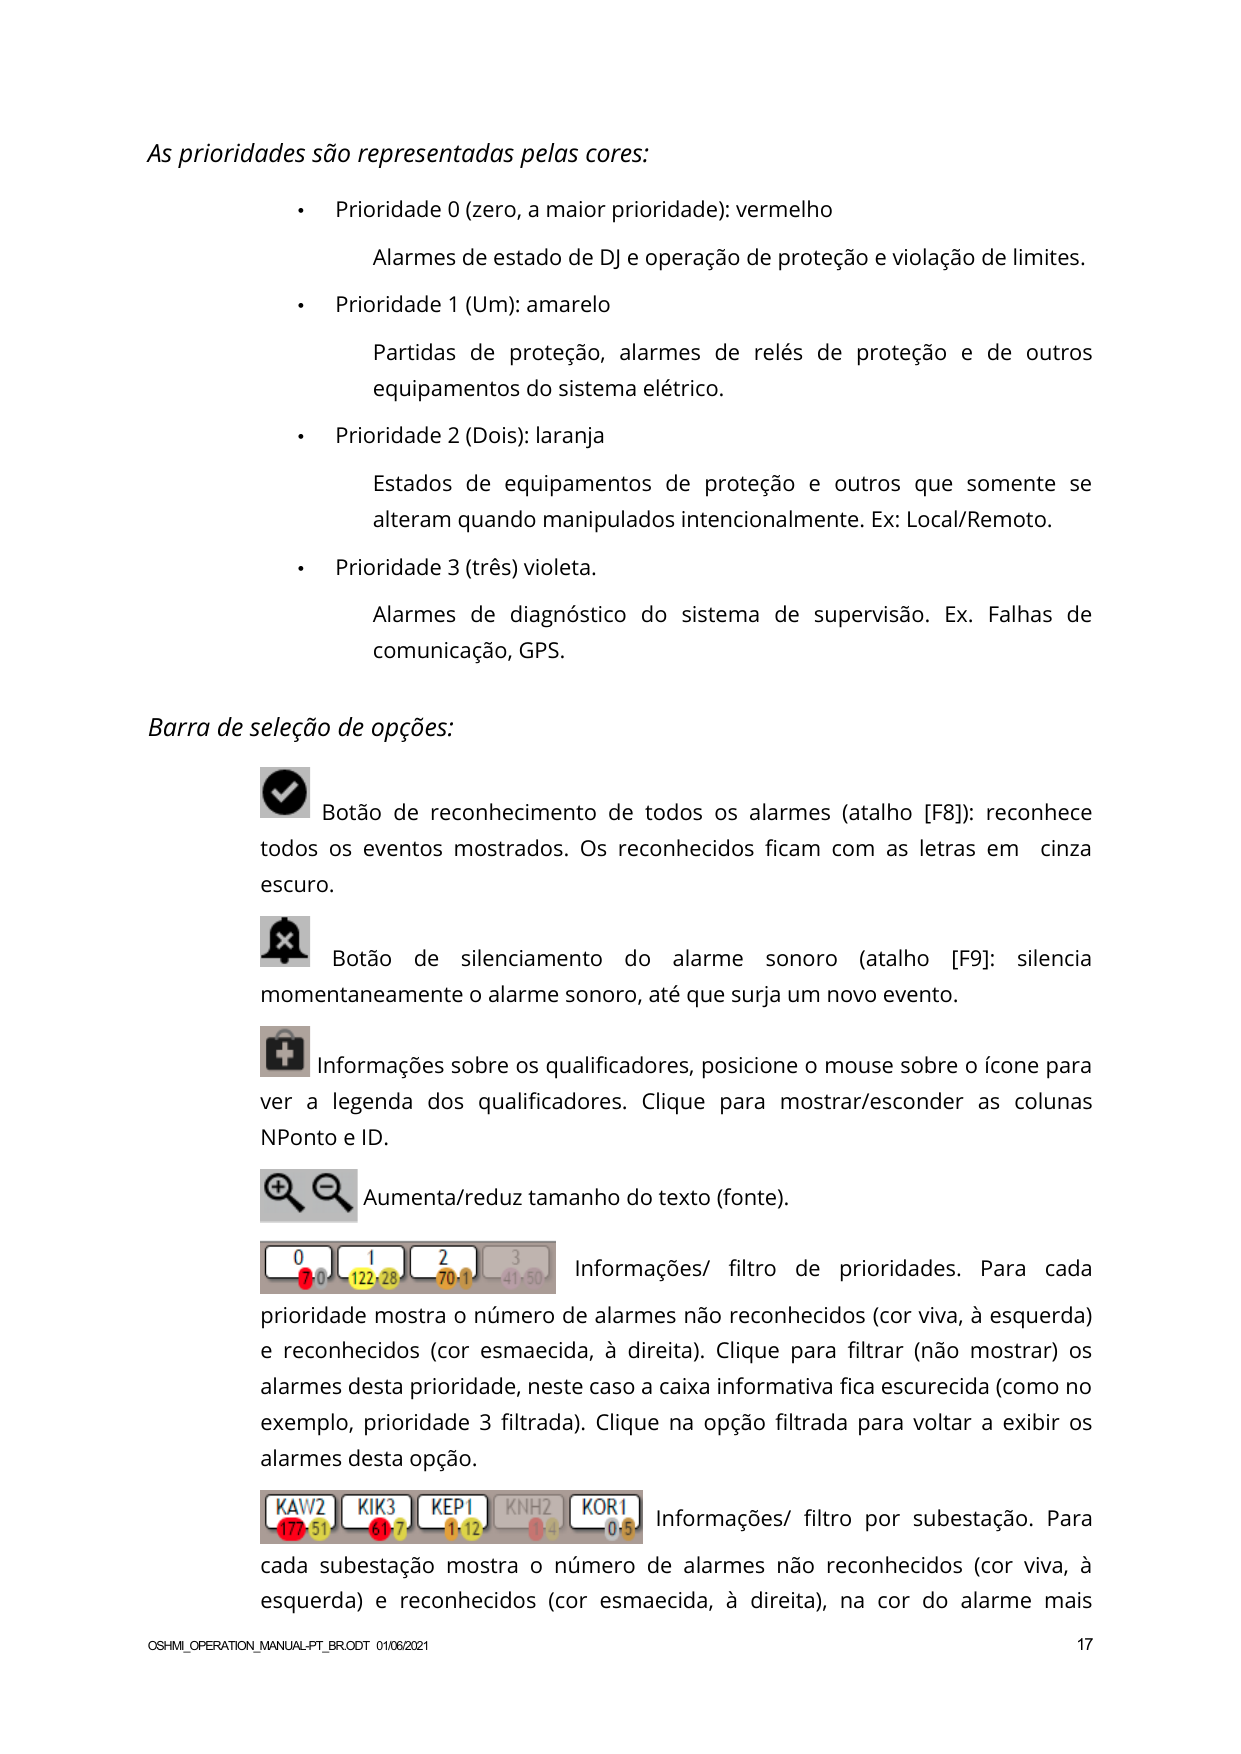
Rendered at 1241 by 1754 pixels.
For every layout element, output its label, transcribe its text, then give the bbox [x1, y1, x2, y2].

picture [260, 767, 311, 818]
subtitle Prioridade 3 (três) violeta. [298, 552, 1093, 581]
picture [260, 1169, 358, 1223]
subtitle Informações/ filtro de prioridades. Para cada prioridade mostra o número de alarmes não reconhecidos (cor viva, à esquerda) e reconhecidos (cor esmaecida, à direita). Clique para filtrar (não mostrar) os alarmes desta prioridade, neste caso a caixa informativa fica escurecida (como no exemplo, prioridade 3 filtrada). Clique na opção filtrada para voltar a exibir os alarmes desta opção. [260, 1240, 1093, 1472]
subtitle Barra de seleção de opções: [148, 710, 1093, 744]
picture [260, 1490, 643, 1544]
text Informações sobre os qualificadores, posicione o mouse sobre o ícone para ver a legenda dos qualificadores. Clique para mostrar/esconder as colunas NPonto e ID. [260, 1027, 1093, 1151]
subtitle Estados de equipamentos de proteção e outros que somente se alteram quando manipulados intencionalmente. Ex: Local/Remoto. [373, 468, 1093, 534]
subtitle Partidas de proteção, alarmes de relés de proteção e de outros equipamentos do sistema elétrico. [373, 337, 1093, 402]
subtitle Alarmes de estado de DJ e operação de proteção e violação de limites. [373, 242, 1093, 271]
subtitle Alarmes de diagnóstico do sistema de supervisão. Ex. Falhas de comunicação, GPS. [373, 599, 1093, 665]
picture [260, 1240, 556, 1294]
text Botão de reconhecimento de todos os alarmes (atalho [F8]): reconhece todos os eventos mostrados. Os reconhecidos ficam com as letras em cinza escuro. [260, 768, 1093, 899]
picture [260, 1026, 311, 1077]
subtitle Aumenta/reduz tamanho do texto (fonte). [358, 1169, 1093, 1222]
subtitle Prioridade 0 (zero, a maior prioridade): vermelho [298, 194, 1093, 224]
subtitle Prioridade 2 (Dois): laranja [298, 420, 1093, 450]
subtitle Prioridade 1 (Um): amarelo [298, 289, 1093, 319]
subtitle As prioridades são representadas pelas cores: [148, 136, 1093, 170]
picture [260, 916, 311, 967]
text Botão de silenciamento do alarme sonoro (atalho [F9]: silencia momentaneamente o alarme sonoro, até que surja um novo evento. [260, 917, 1093, 1009]
subtitle Informações/ filtro por subestação. Para cada subestação mostra o número de alarmes não reconhecidos (cor viva, à esquerda) e reconhecidos (cor esmaecida, à direita), na cor do alarme mais [260, 1490, 1093, 1615]
